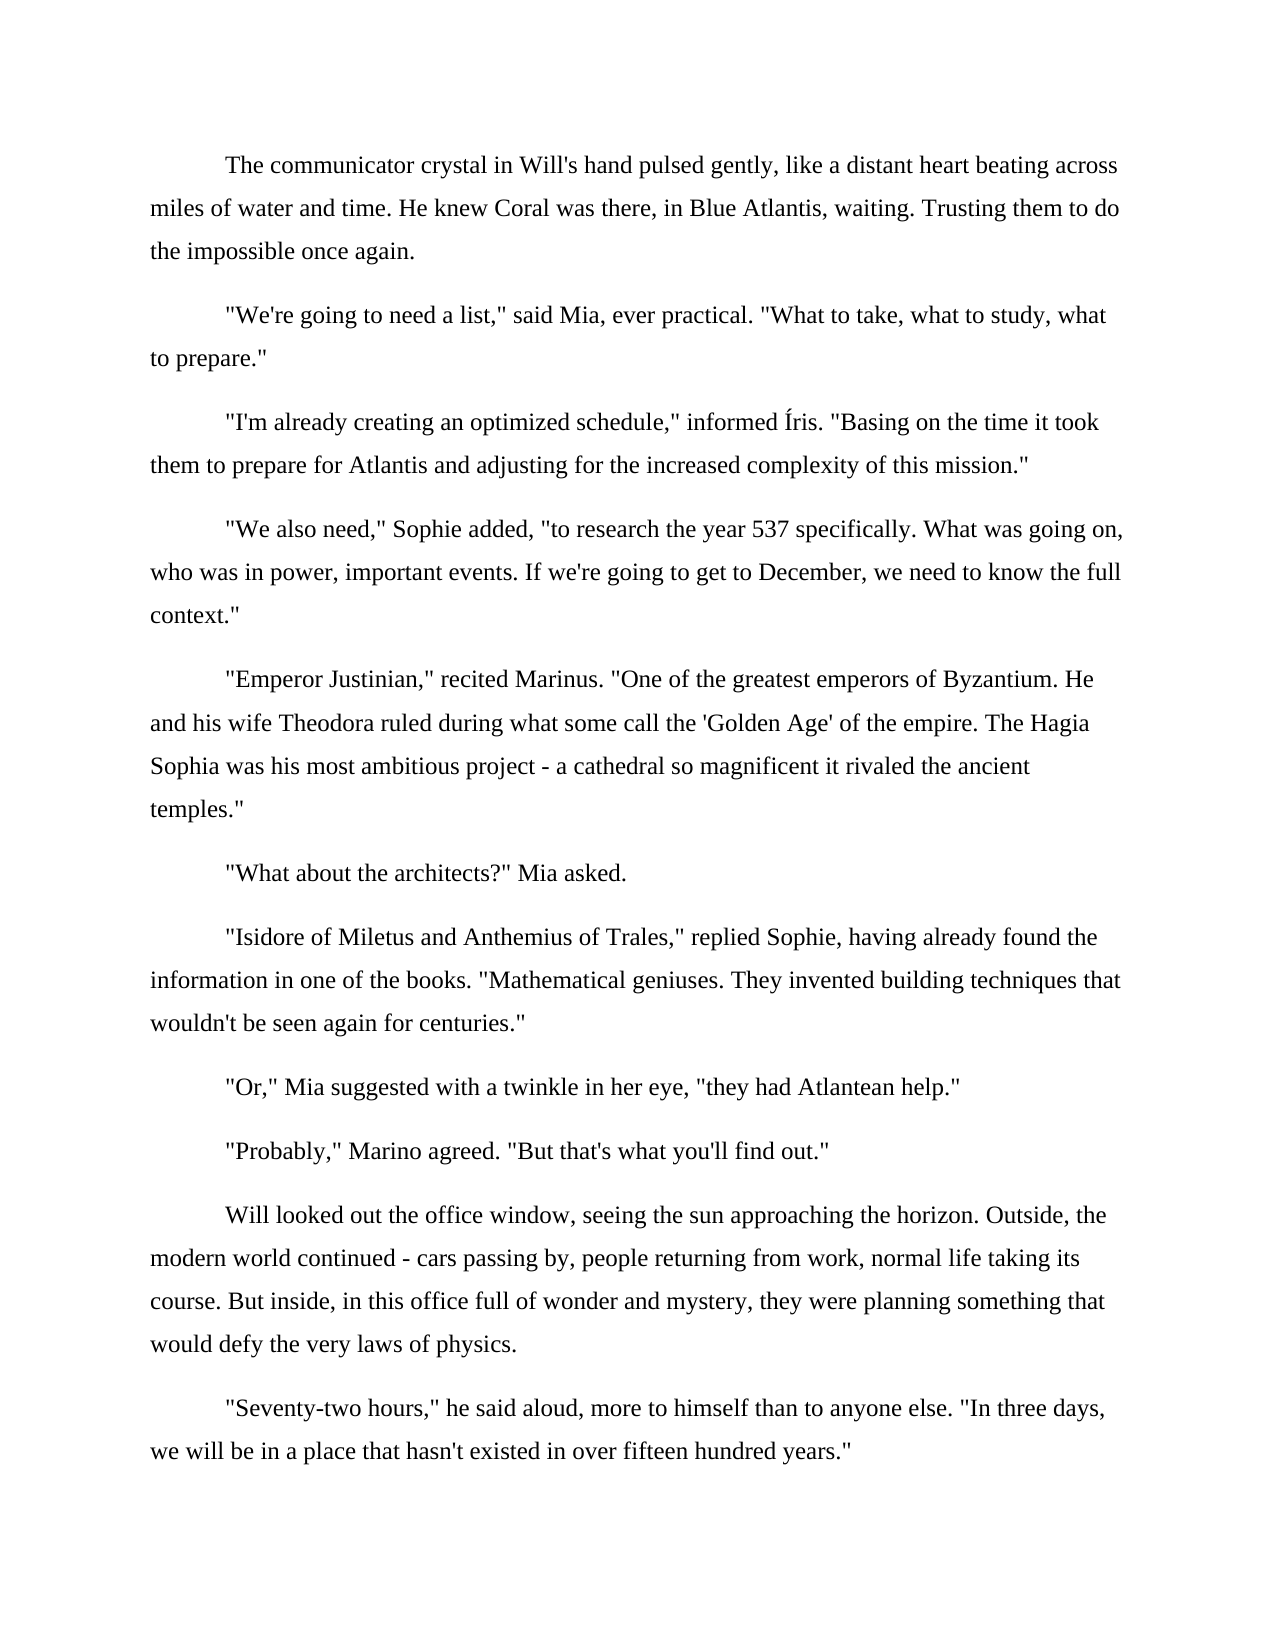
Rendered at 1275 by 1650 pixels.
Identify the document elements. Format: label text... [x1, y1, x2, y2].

text "Or," Mia suggested with a twinkle in her eye, "they had Atlantean help." [150, 1072, 1125, 1101]
text "What about the architects?" Mia asked. [150, 858, 1125, 887]
text "Seventy-two hours," he said aloud, more to himself than to anyone else. "In three days, we will be in a place that hasn't existed in over fifteen hundred years." [150, 1393, 1125, 1465]
text Will looked out the office window, seeing the sun approaching the horizon. Outside, the modern world continued - cars passing by, people returning from work, normal life taking its course. But inside, in this office full of wonder and mystery, they were planning something that would defy the very laws of physics. [150, 1200, 1125, 1358]
text "I'm already creating an optimized schedule," informed Íris. "Basing on the time it took them to prepare for Atlantis and adjusting for the increased complexity of this mission." [150, 407, 1125, 479]
text The communicator crystal in Will's hand pulsed gently, like a distant heart beating across miles of water and time. He knew Coral was there, in Blue Atlantis, waiting. Trusting them to do the impossible once again. [150, 150, 1125, 265]
text "Emperor Justinian," recited Marinus. "One of the greatest emperors of Byzantium. He and his wife Theodora ruled during what some call the 'Golden Age' of the empire. The Hagia Sophia was his most ambitious project - a cathedral so magnificent it rivaled the ancient temples." [150, 664, 1125, 823]
text "Probably," Marino agreed. "But that's what you'll find out." [150, 1136, 1125, 1165]
text "Isidore of Miletus and Anthemius of Trales," replied Sophie, having already found the information in one of the books. "Mathematical geniuses. They invented building techniques that wouldn't be seen again for centuries." [150, 922, 1125, 1037]
text "We're going to need a list," said Mia, ever practical. "What to take, what to study, what to prepare." [150, 300, 1125, 372]
text "We also need," Sophie added, "to research the year 537 specifically. What was going on, who was in power, important events. If we're going to get to December, we need to know the full context." [150, 514, 1125, 629]
